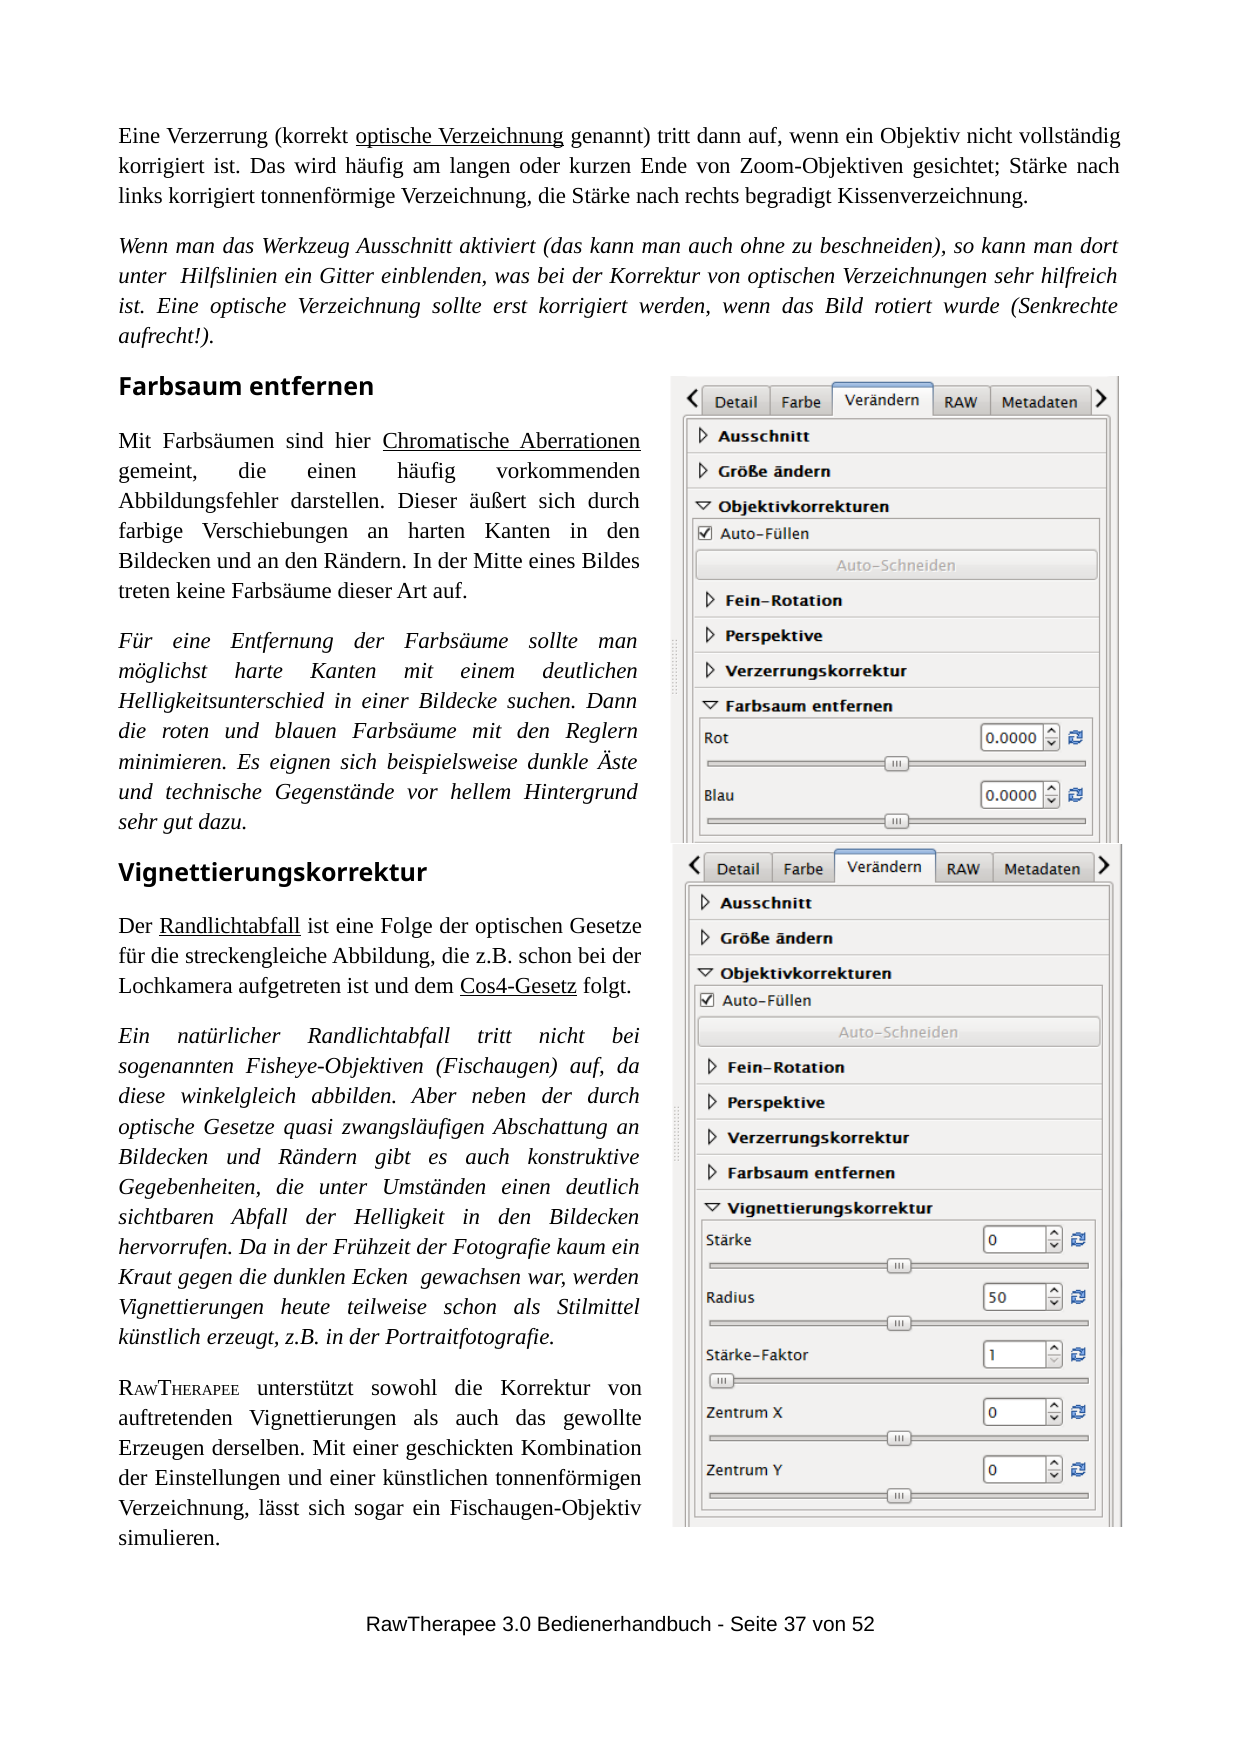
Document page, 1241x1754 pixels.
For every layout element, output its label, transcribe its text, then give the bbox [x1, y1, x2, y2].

text Mit Farbsäumen sind hier Chromatische Aberrationen gemeint, die einen häufig vorkommenden Abbildungsfehler darstellen. Dieser äußert sich durch farbige Verschiebungen an harten Kanten in den Bildecken und an den Rändern. In der Mitte eines Bildes treten keine Farbsäume dieser Art auf. [118, 423, 670, 603]
subtitle Vignettierungskorrektur [118, 854, 672, 888]
text Eine Verzerrung (korrekt optische Verzeichnung genannt) tritt dann auf, wenn ein Objektiv nicht vollständig korrigiert ist. Das wird häufig am langen oder kurzen Ende von Zoom-Objektiven gesichtet; Stärke nach links korrigiert tonnenförmige Verzeichnung, die Stärke nach rechts begradigt Kissenverzeichnung. [118, 118, 1122, 208]
text RawTherapee unterstützt sowohl die Korrektur von auftretenden Vignettierungen als auch das gewollte Erzeugen derselben. Mit einer geschickten Kombination der Einstellungen und einer künstlichen tonnenförmigen Verzeichnung, lässt sich sogar ein Fischaugen-Objektiv simulieren. [118, 1370, 1122, 1550]
text Der Randlichtabfall ist eine Folge der optischen Gesetze für die streckengleiche Abbildung, die z.B. schon bei der Lochkamera aufgetreten ist und dem Cos4-Gesetz folgt. [118, 908, 672, 999]
picture [670, 376, 1119, 843]
picture [672, 844, 1123, 1527]
subtitle Farbsaum entfernen [118, 369, 1122, 403]
text Für eine Entfernung der Farbsäume sollte man möglichst harte Kanten mit einem deutlichen Helligkeitsunterschied in einer Bildecke suchen. Dann die roten und blauen Farbsäume mit den Reglern minimieren. Es eignen sich beispielsweise dunkle Äste und technische Gegenstände vor hellem Hintergrund sehr gut dazu. [118, 623, 670, 834]
text Ein natürlicher Randlichtabfall tritt nicht bei sogenannten Fisheye-Objektiven (Fischaugen) auf, da diese winkelgleich abbilden. Aber neben der durch optische Gesetze quasi zwangsläufigen Abschattung an Bildecken und Rändern gibt es auch konstruktive Gegebenheiten, die unter Umständen einen deutlich sichtbaren Abfall der Helligkeit in den Bildecken hervorrufen. Da in der Frühzeit der Fotografie kaum ein Kraut gegen die dunklen Ecken gewachsen war, werden Vignettierungen heute teilweise schon als Stilmittel künstlich erzeugt, z.B. in der Portraitfotografie. [118, 1019, 672, 1350]
text Wenn man das Werkzeug Ausschnitt aktiviert (das kann man auch ohne zu beschneiden), so kann man dort unter Hilfslinien ein Gitter einblenden, was bei der Korrektur von optischen Verzeichnungen sehr hilfreich ist. Eine optische Verzeichnung sollte erst korrigiert werden, wenn das Bild rotiert wurde (Senkrechte aufrecht!). [118, 228, 1122, 349]
